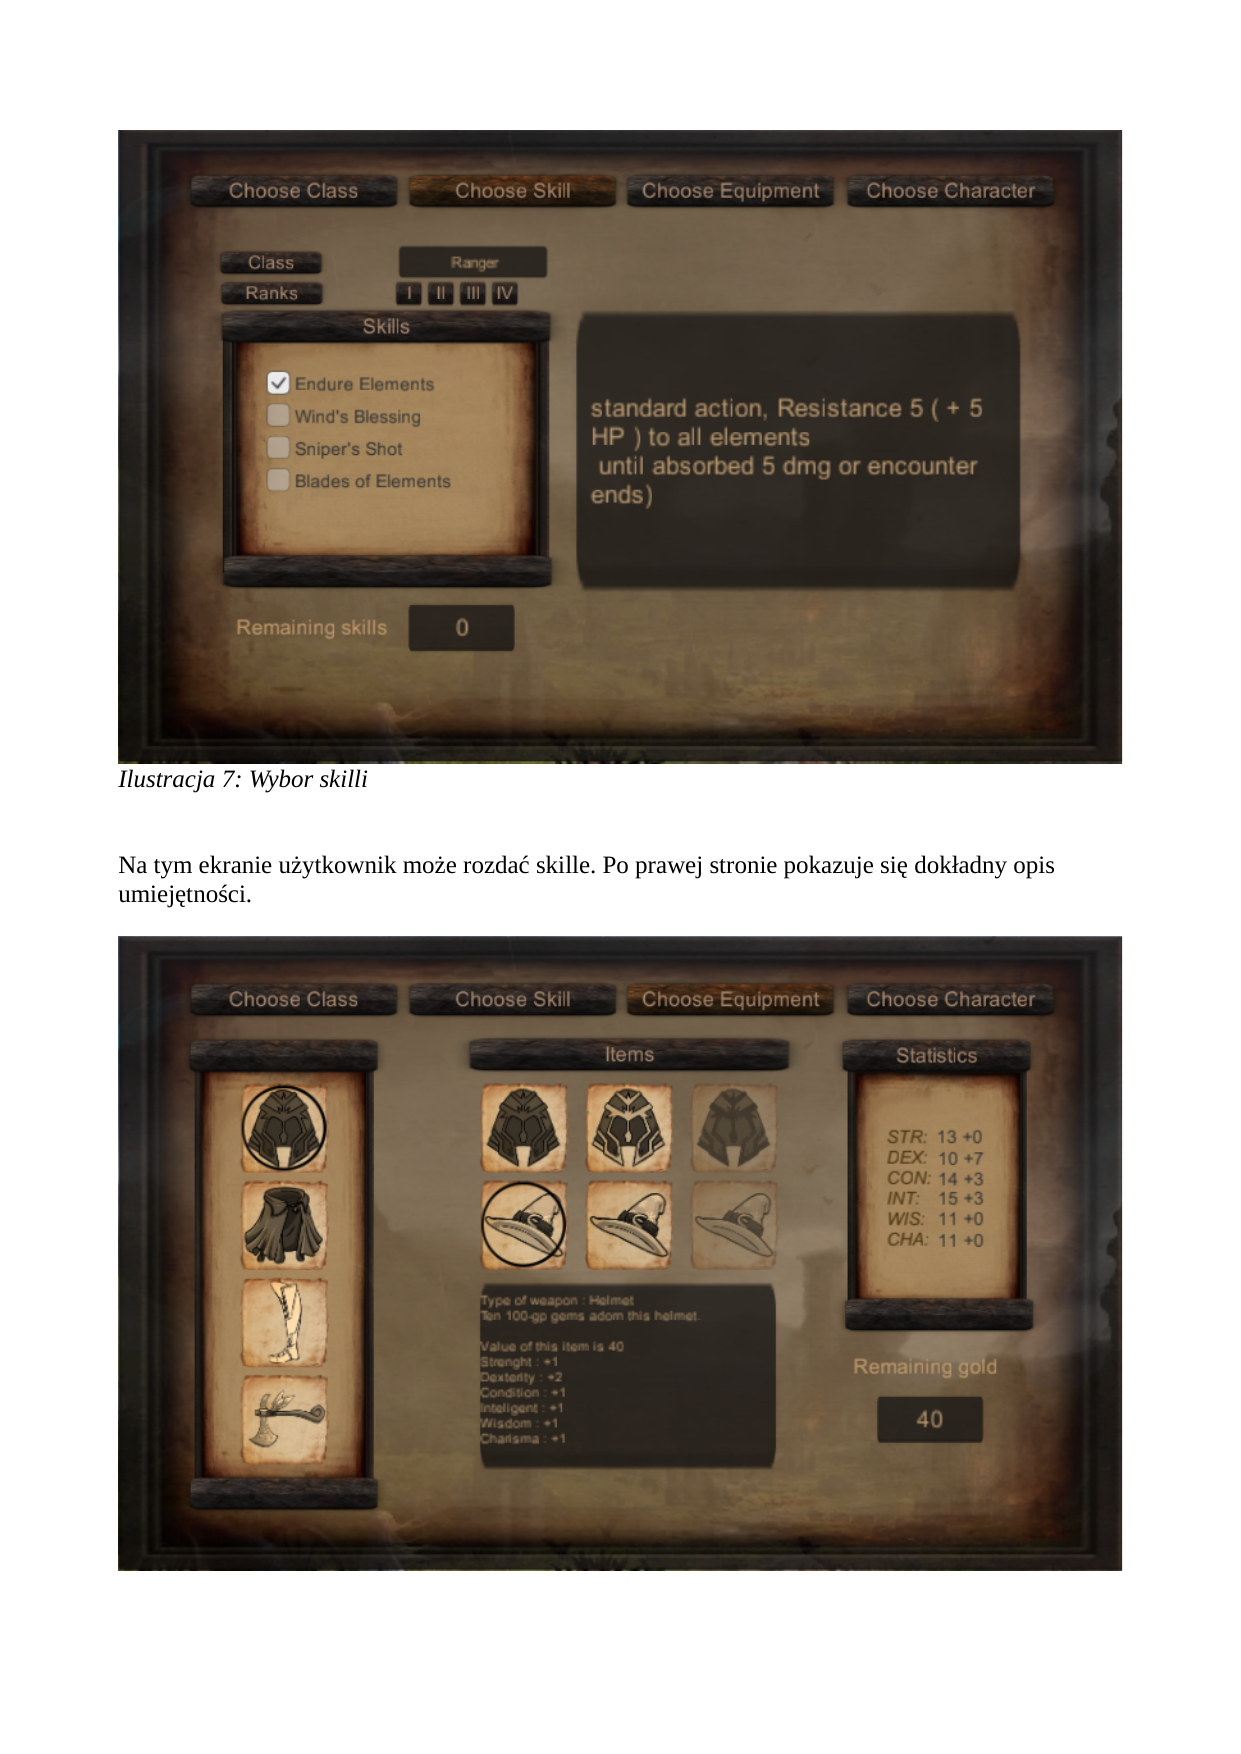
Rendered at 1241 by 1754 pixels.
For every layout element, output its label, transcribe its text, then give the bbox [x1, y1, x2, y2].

picture [118, 936, 1123, 1571]
text Ilustracja 7: Wybor skilli [118, 764, 1122, 792]
picture [118, 130, 1123, 764]
text Na tym ekranie użytkownik może rozdać skille. Po prawej stronie pokazuje się dokładny opis umiejętności. [118, 850, 1122, 907]
